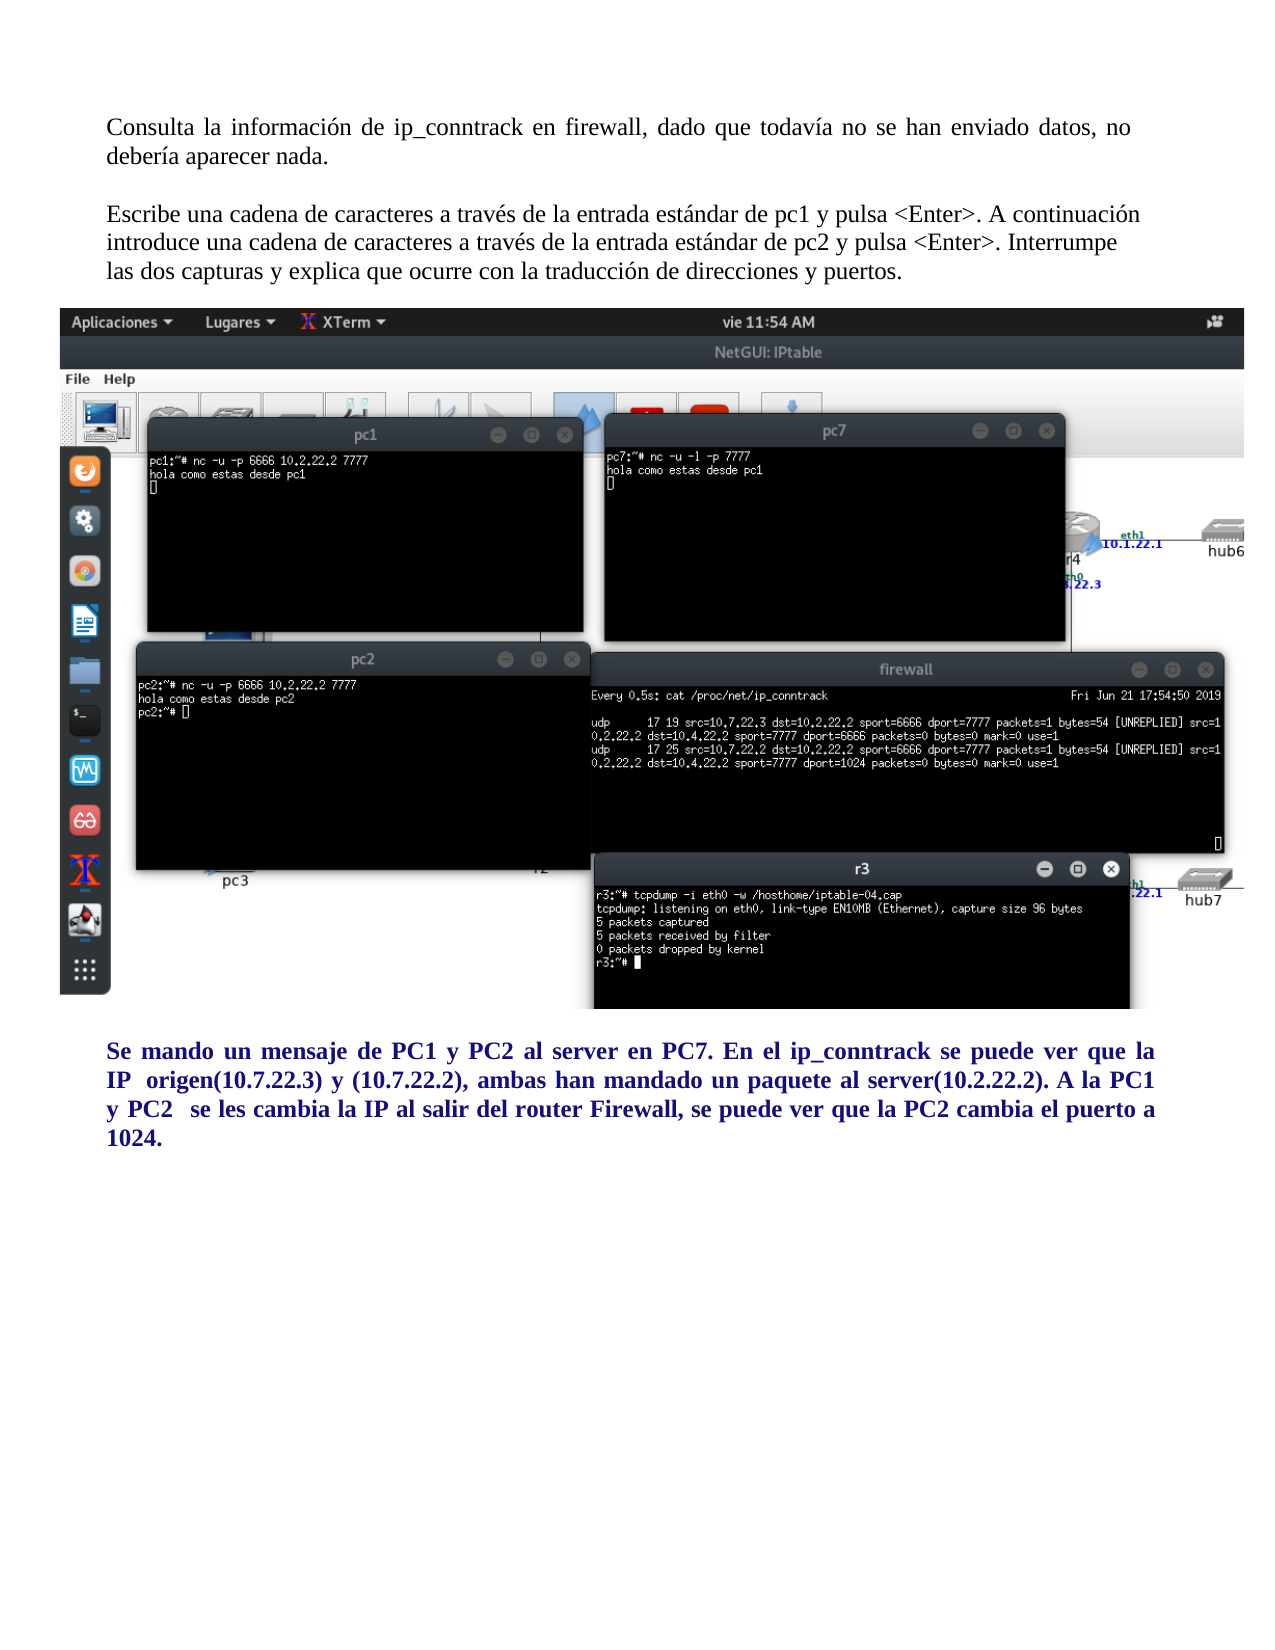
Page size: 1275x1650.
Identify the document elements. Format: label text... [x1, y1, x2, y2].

text Escribe una cadena de caracteres a través de la entrada estándar de pc1 y pulsa <Enter>. A continuación introduce una cadena de caracteres a través de la entrada estándar de pc2 y pulsa <Enter>. Interrumpe las dos capturas y explica que ocurre con la traducción de direcciones y puertos. [106, 199, 1148, 285]
text Consulta la información de ip_conntrack en firewall, dado que todavía no se han enviado datos, no debería aparecer nada. [106, 112, 1148, 170]
text Se mando un mensaje de PC1 y PC2 al server en PC7. En el ip_conntrack se puede ver que la IP origen(10.7.22.3) y (10.7.22.2), ambas han mandado un paquete al server(10.2.22.2). A la PC1 y PC2 se les cambia la IP al salir del router Firewall, se puede ver que la PC2 cambia el puerto a 1024. [106, 1036, 1156, 1151]
picture [59, 308, 1245, 1009]
